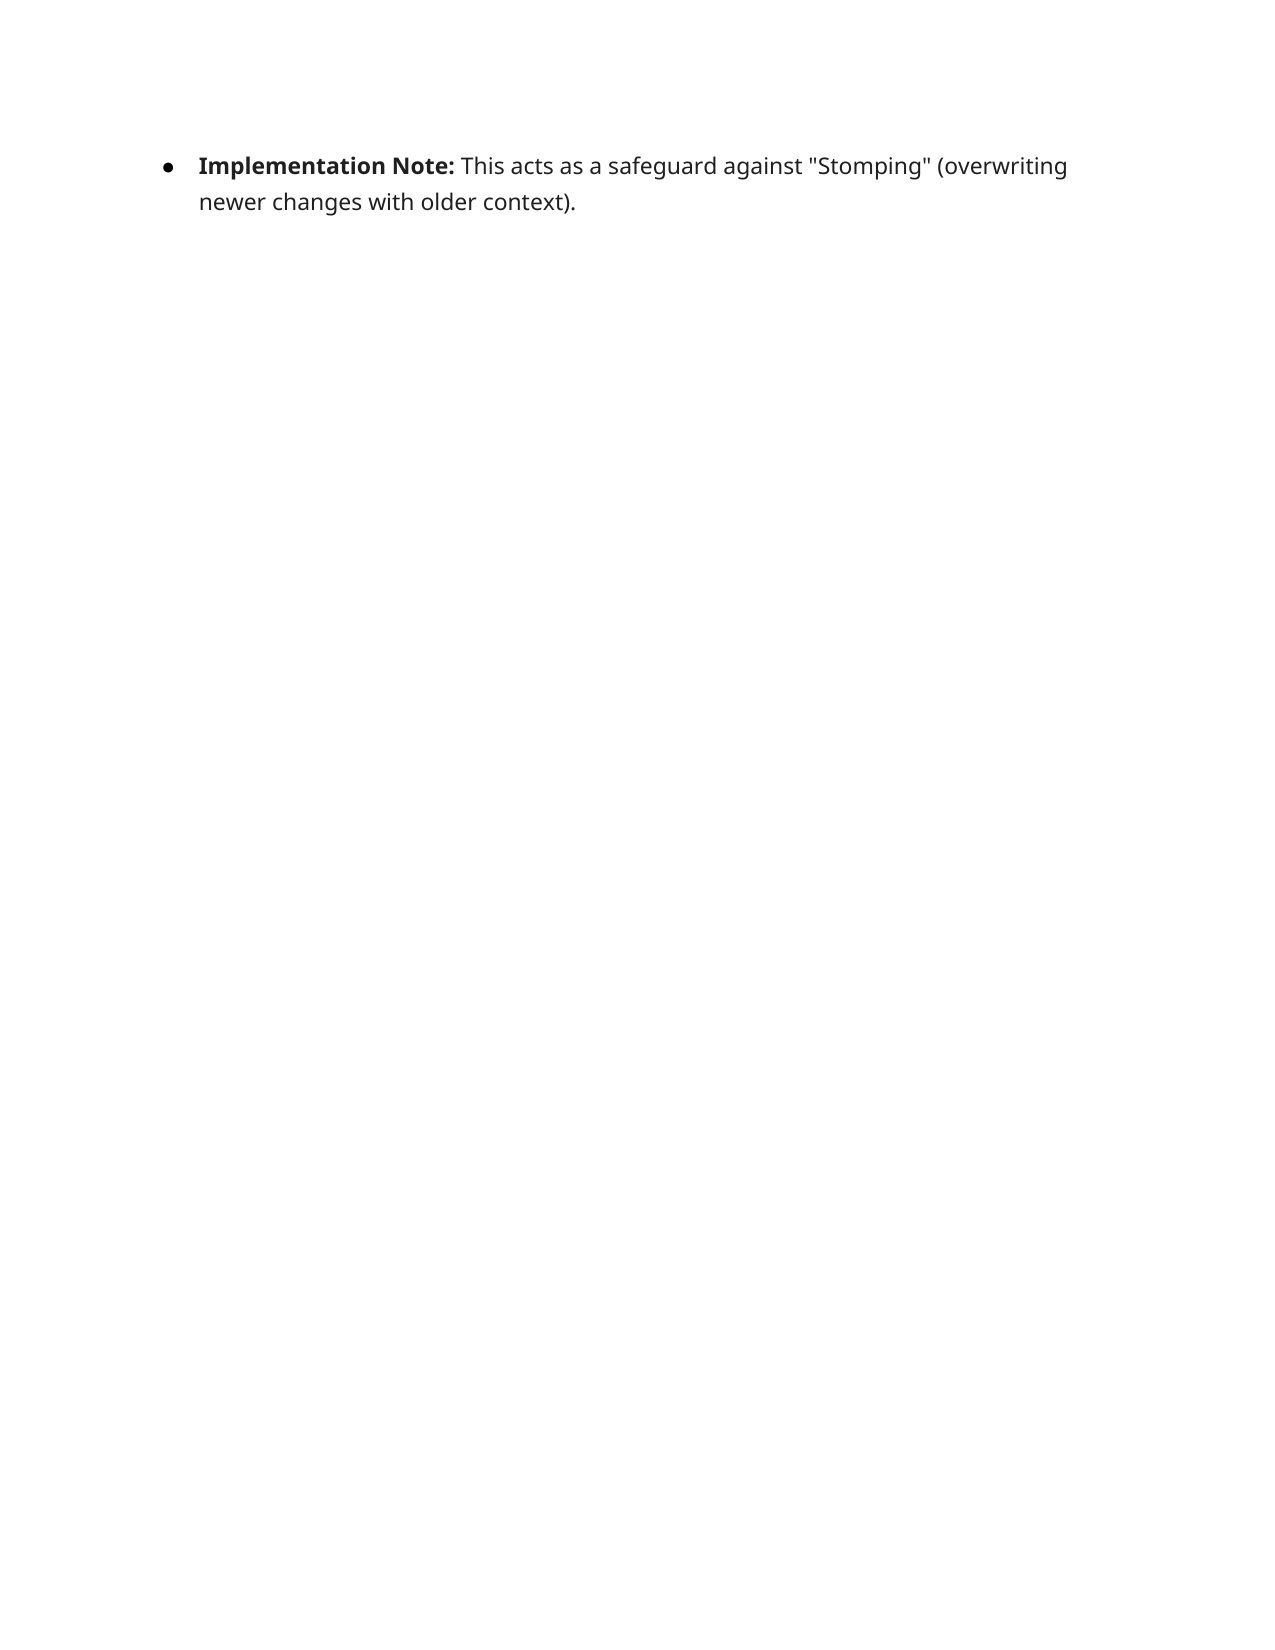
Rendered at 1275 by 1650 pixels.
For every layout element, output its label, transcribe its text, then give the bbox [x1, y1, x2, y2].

list Implementation Note: This acts as a safeguard against "Stomping" (overwriting newer changes with older context). [161, 150, 1125, 217]
